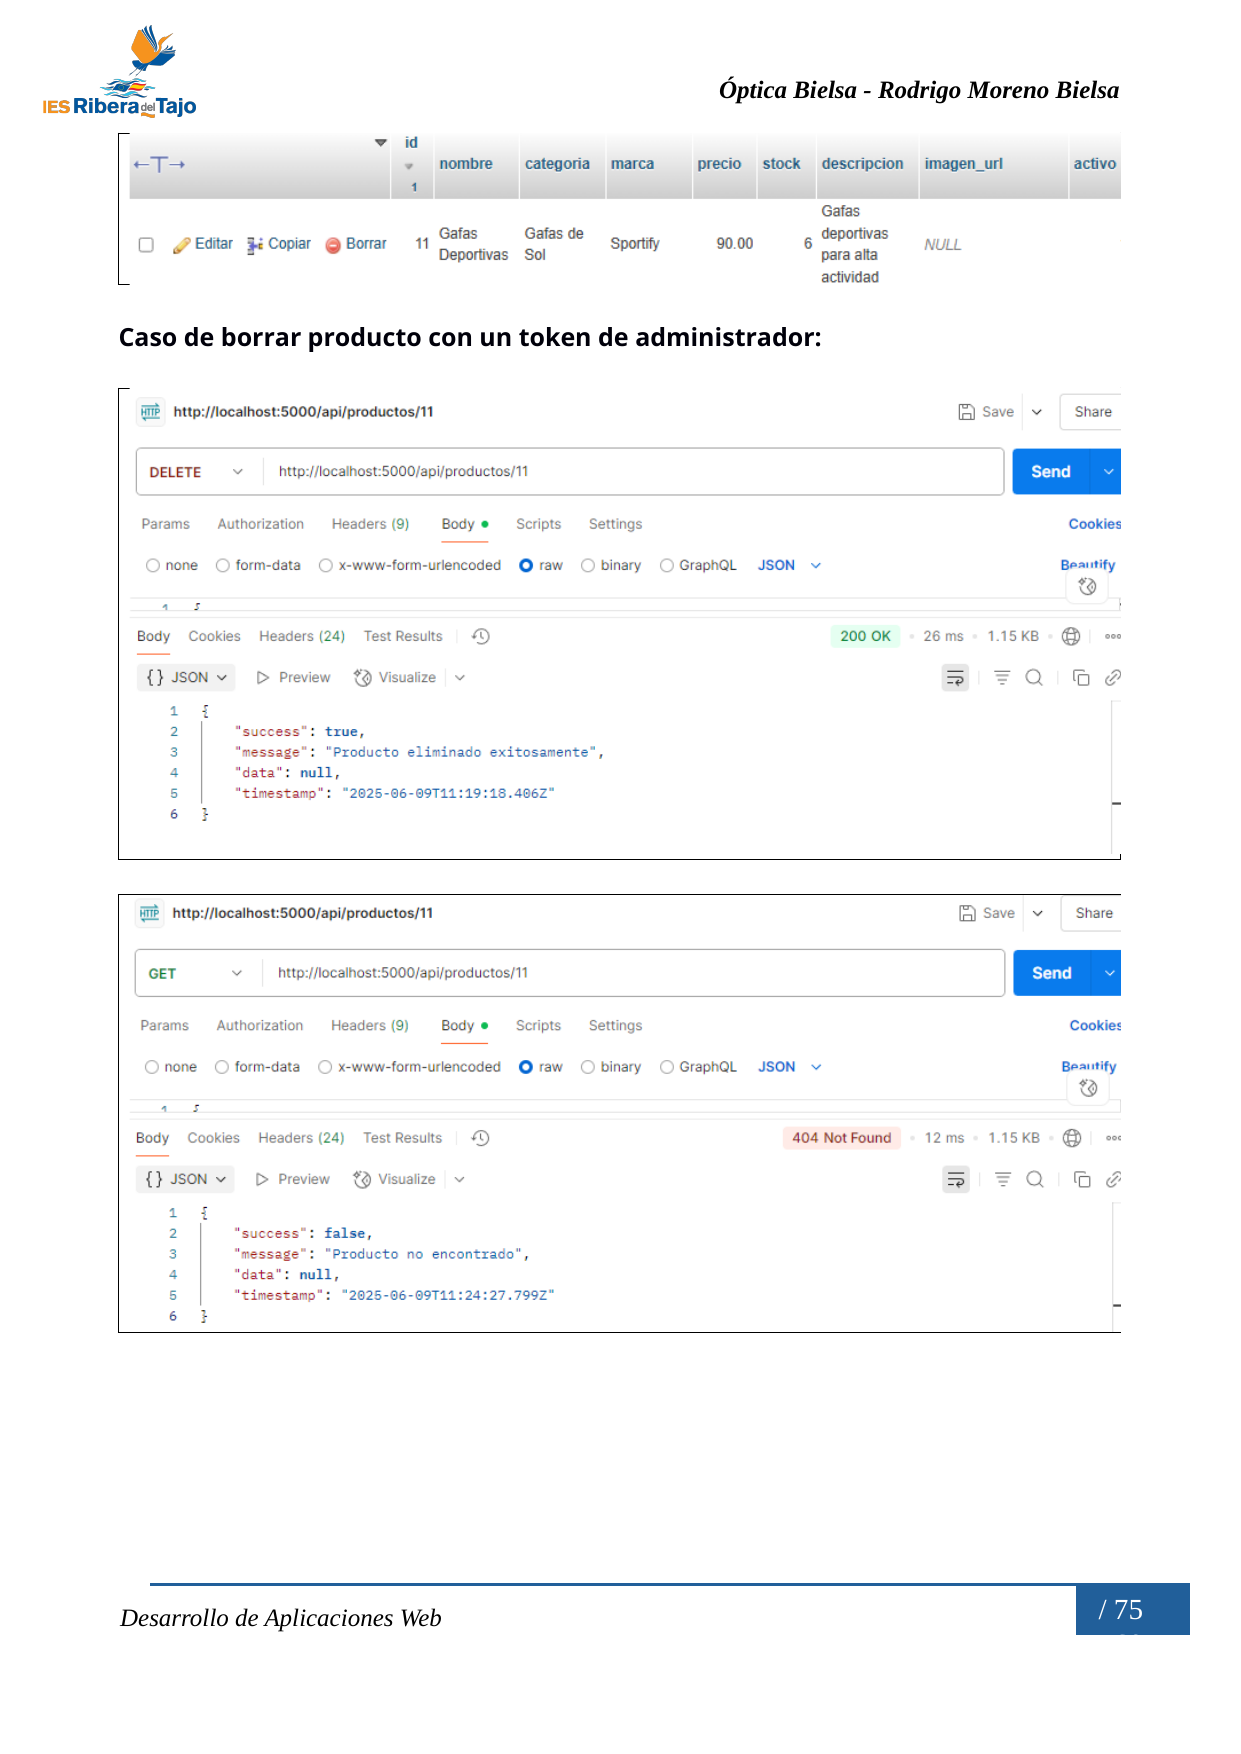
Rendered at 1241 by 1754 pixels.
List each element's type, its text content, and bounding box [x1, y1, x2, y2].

table_header [119, 895, 129, 1332]
text Caso de borrar producto con un token de administrador: [118, 319, 1122, 353]
table_header [119, 389, 1120, 859]
table_header [119, 134, 129, 284]
